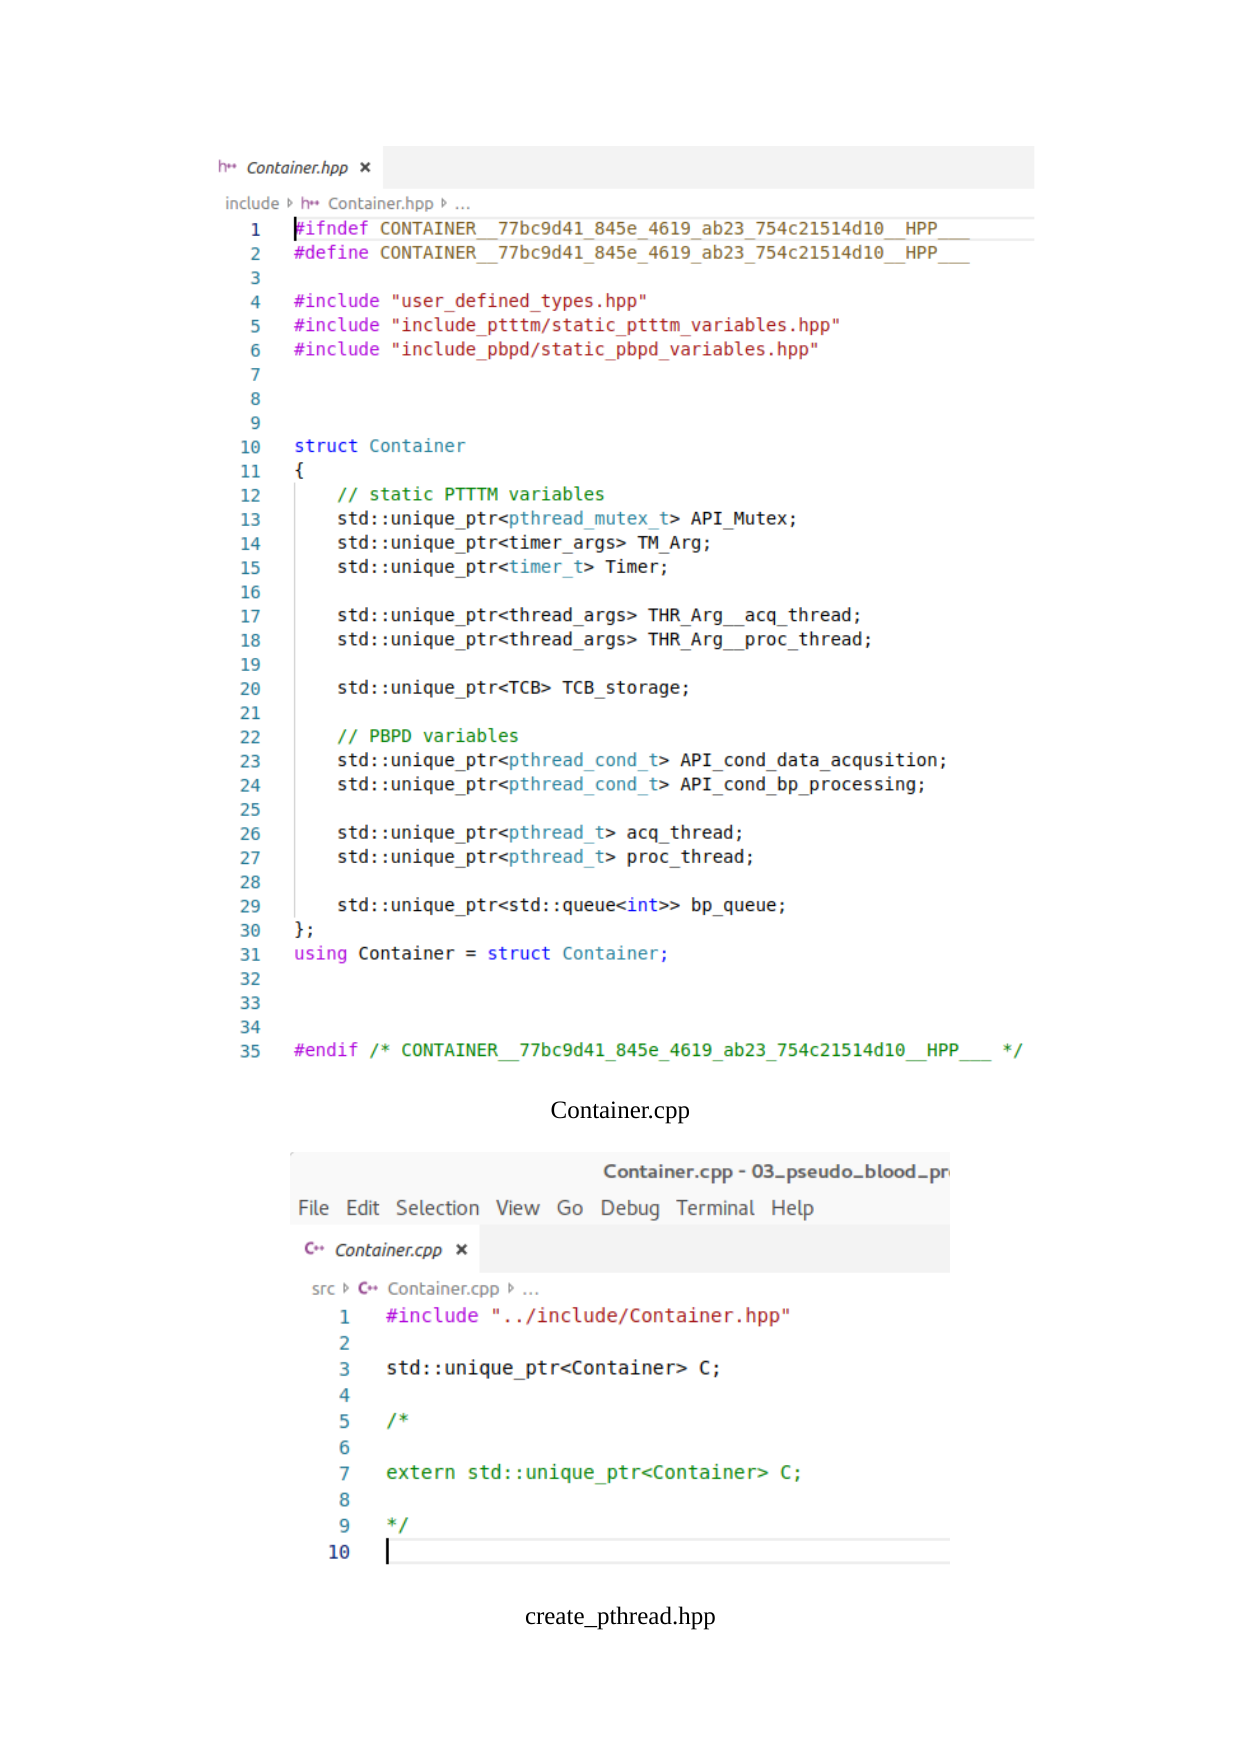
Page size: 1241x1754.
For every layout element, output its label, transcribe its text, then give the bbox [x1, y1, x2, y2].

text Container.cpp [118, 1095, 1122, 1123]
picture [205, 146, 1035, 1066]
text create_pthread.hpp [118, 1601, 1122, 1630]
